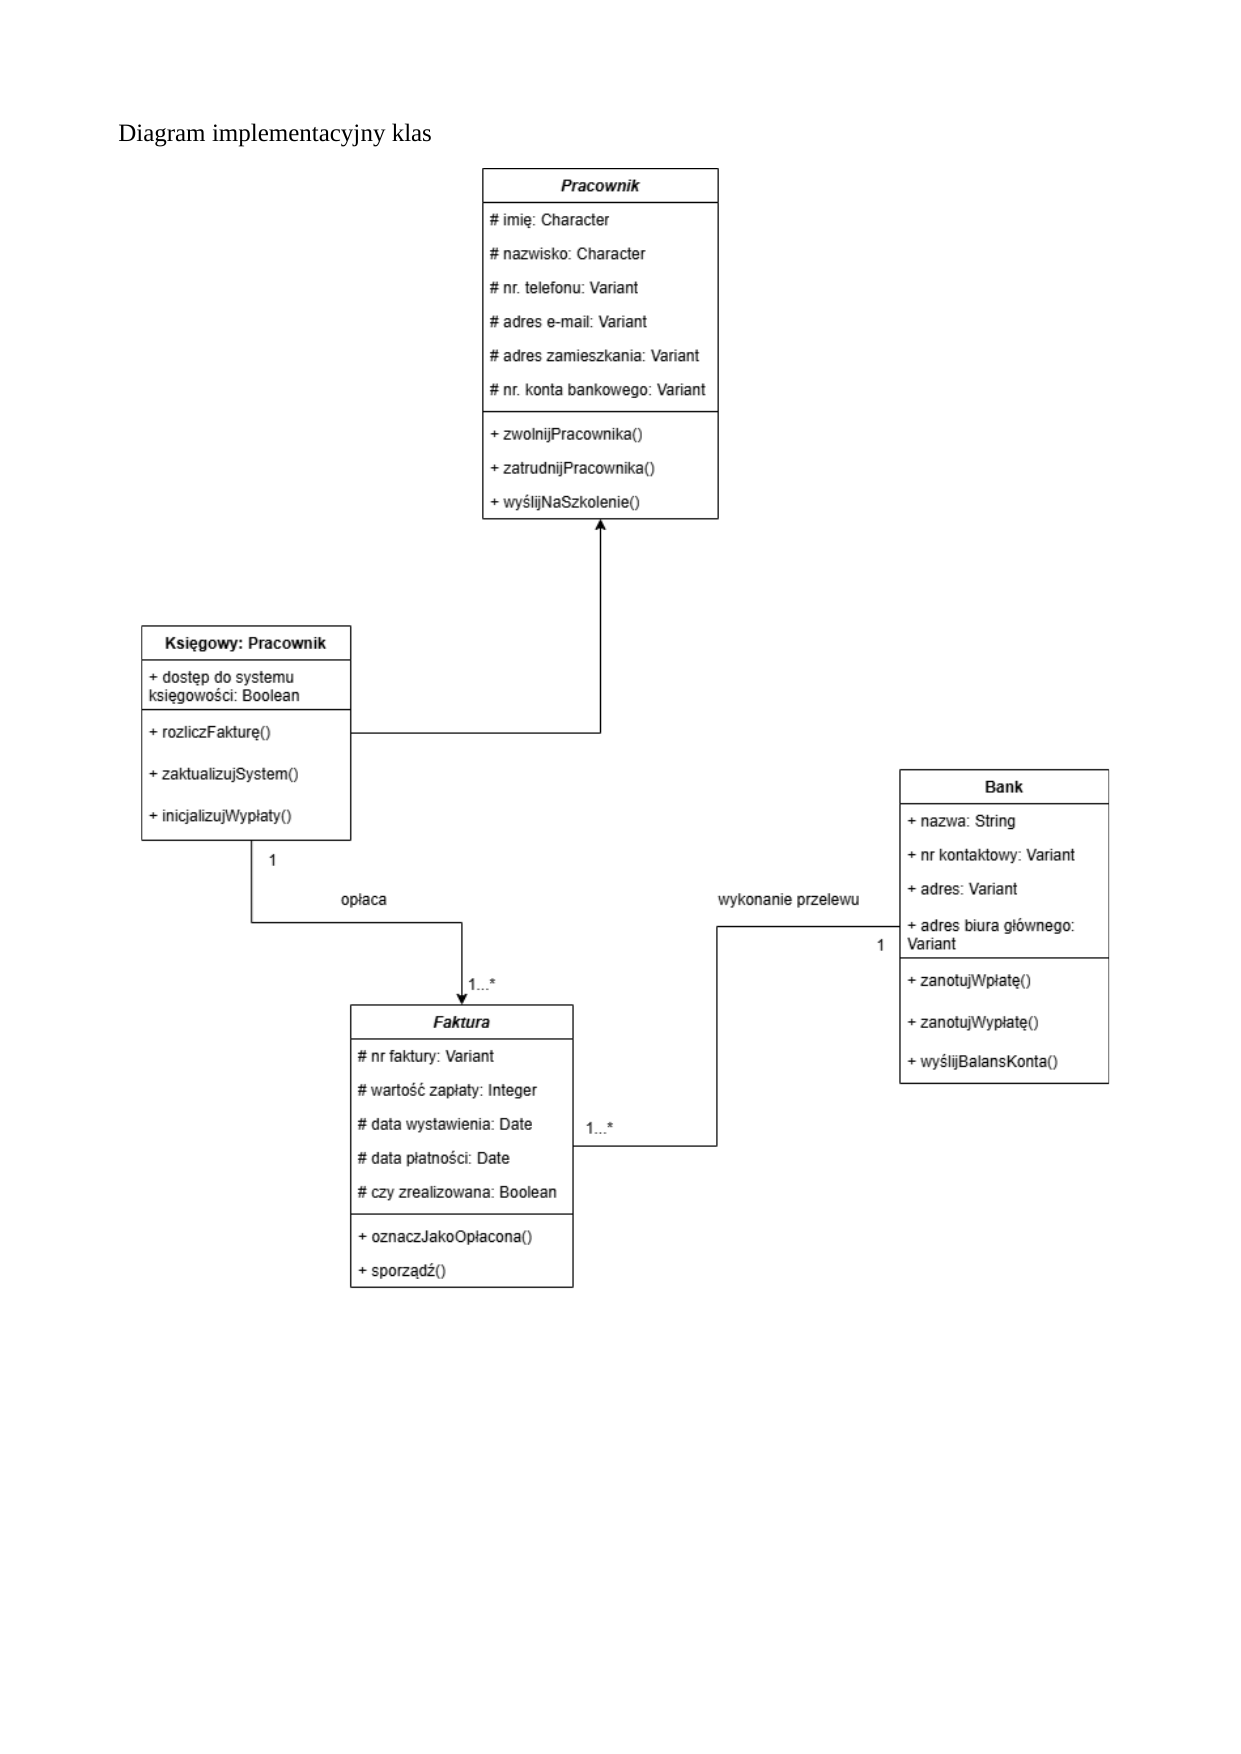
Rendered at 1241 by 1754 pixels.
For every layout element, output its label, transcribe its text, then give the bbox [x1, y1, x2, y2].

text Diagram implementacyjny klas [118, 118, 1122, 147]
picture [141, 168, 1110, 1292]
